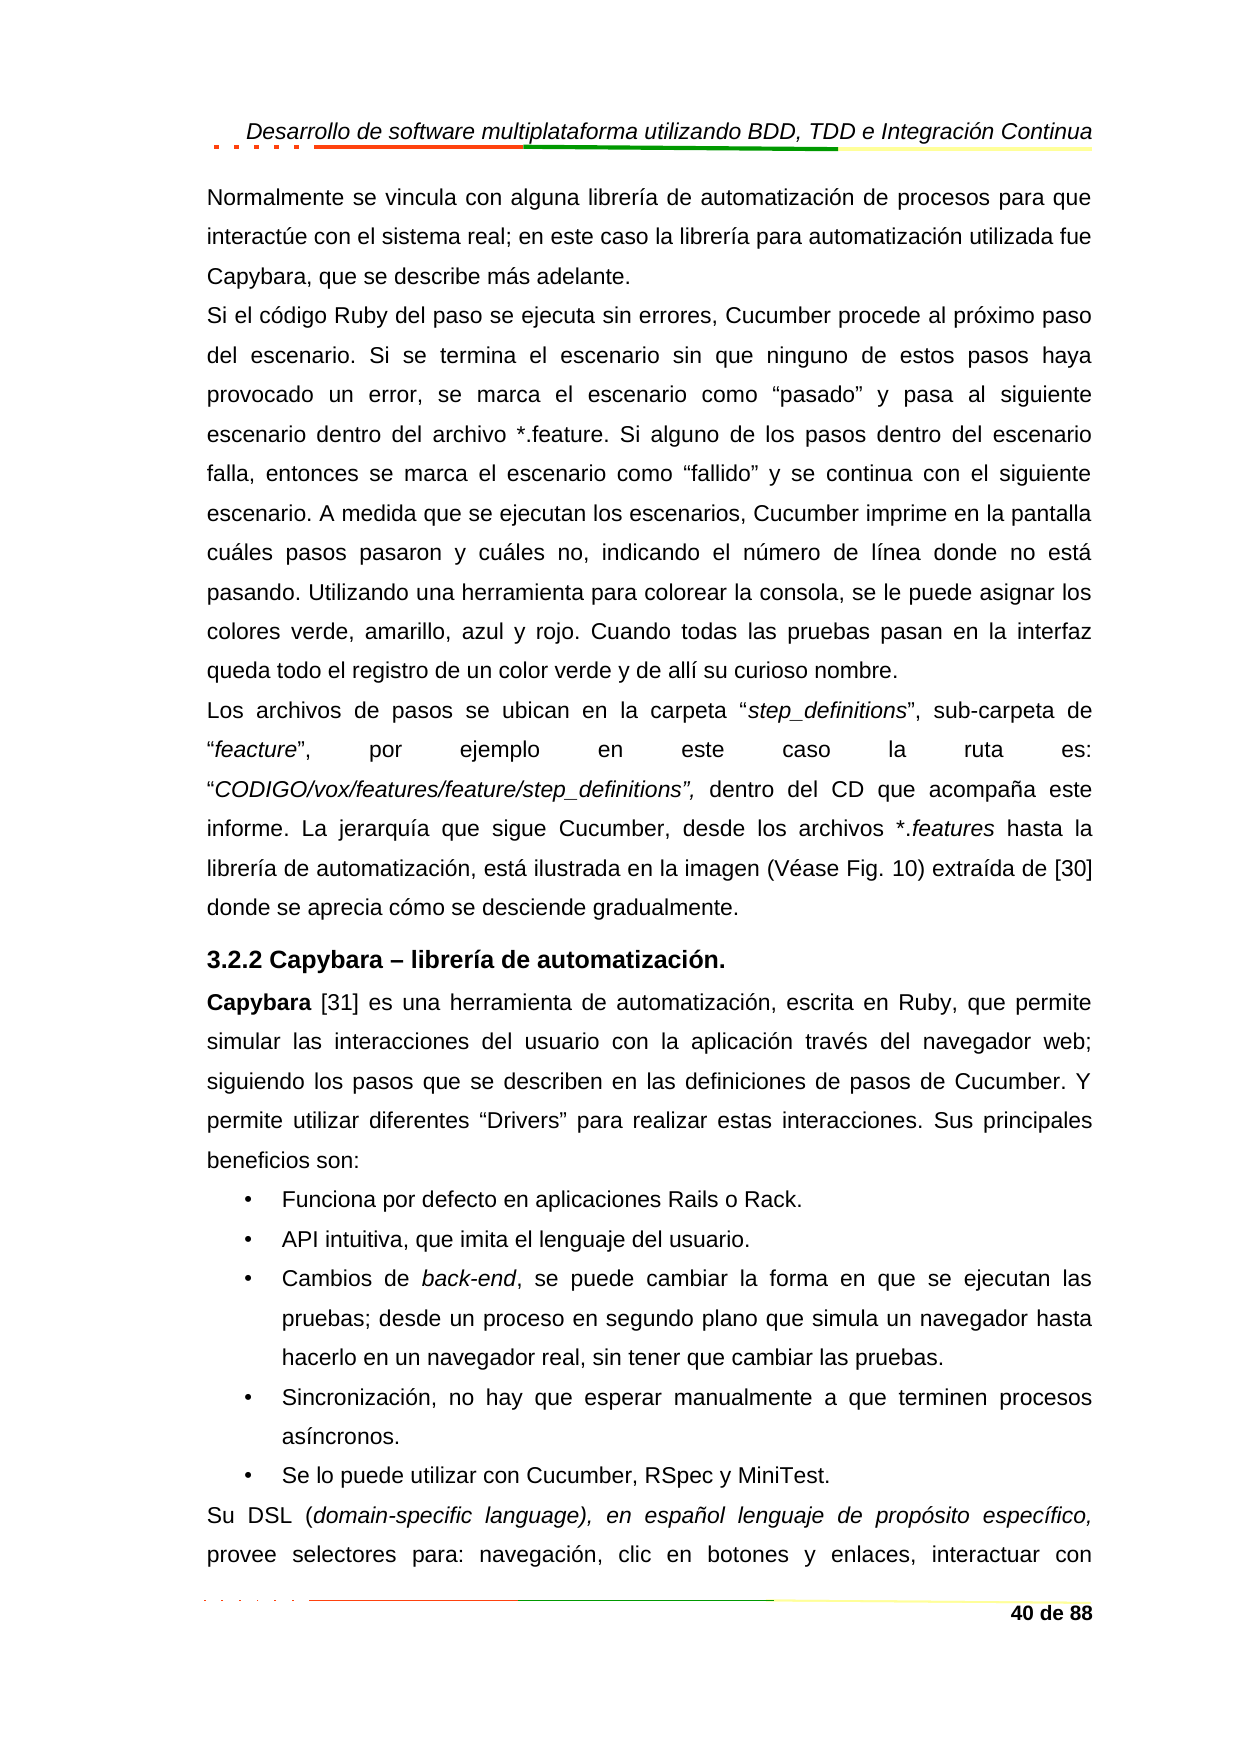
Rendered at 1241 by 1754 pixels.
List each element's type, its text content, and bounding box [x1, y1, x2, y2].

text Su DSL (domain-specific language), en español lenguaje de propósito específico, provee selectores para: navegación, clic en botones y enlaces, interactuar con [207, 1502, 1093, 1568]
list Se lo puede utilizar con Cucumber, RSpec y MiniTest. [244, 1462, 1093, 1489]
list API intuitiva, que imita el lenguaje del usuario. [244, 1226, 1093, 1252]
list 3.2.2 Capybara – librería de automatización. [207, 946, 1093, 974]
text Normalmente se vincula con alguna librería de automatización de procesos para que interactúe con el sistema real; en este caso la librería para automatización utilizada fue Capybara, que se describe más adelante. [207, 184, 1093, 289]
list Funciona por defecto en aplicaciones Rails o Rack. [244, 1186, 1093, 1212]
text Los archivos de pasos se ubican en la carpeta “step_definitions”, sub-carpeta de “feacture”, por ejemplo en este caso la ruta es: “CODIGO/vox/features/feature/step_definitions”, dentro del CD que acompaña este informe. La jerarquía que sigue Cucumber, desde los archivos *.features hasta la librería de automatización, está ilustrada en la imagen (Véase Fig. 10) extraída de [30] donde se aprecia cómo se desciende gradualmente. [207, 697, 1093, 921]
list Sincronización, no hay que esperar manualmente a que terminen procesos asíncronos. [244, 1383, 1093, 1449]
list Cambios de back-end, se puede cambiar la forma en que se ejecutan las pruebas; desde un proceso en segundo plano que simula un navegador hasta hacerlo en un navegador real, sin tener que cambiar las pruebas. [244, 1265, 1093, 1370]
text Si el código Ruby del paso se ejecuta sin errores, Cucumber procede al próximo paso del escenario. Si se termina el escenario sin que ninguno de estos pasos haya provocado un error, se marca el escenario como “pasado” y pasa al siguiente escenario dentro del archivo *.feature. Si alguno de los pasos dentro del escenario falla, entonces se marca el escenario como “fallido” y se continua con el siguiente escenario. A medida que se ejecutan los escenarios, Cucumber imprime en la pantalla cuáles pasos pasaron y cuáles no, indicando el número de línea donde no está pasando. Utilizando una herramienta para colorear la consola, se le puede asignar los colores verde, amarillo, azul y rojo. Cuando todas las pruebas pasan en la interfaz queda todo el registro de un color verde y de allí su curioso nombre. [207, 302, 1093, 684]
text Capybara [31] es una herramienta de automatización, escrita en Ruby, que permite simular las interacciones del usuario con la aplicación través del navegador web; siguiendo los pasos que se describen en las definiciones de pasos de Cucumber. Y permite utilizar diferentes “Drivers” para realizar estas interacciones. Sus principales beneficios son: [207, 989, 1093, 1173]
